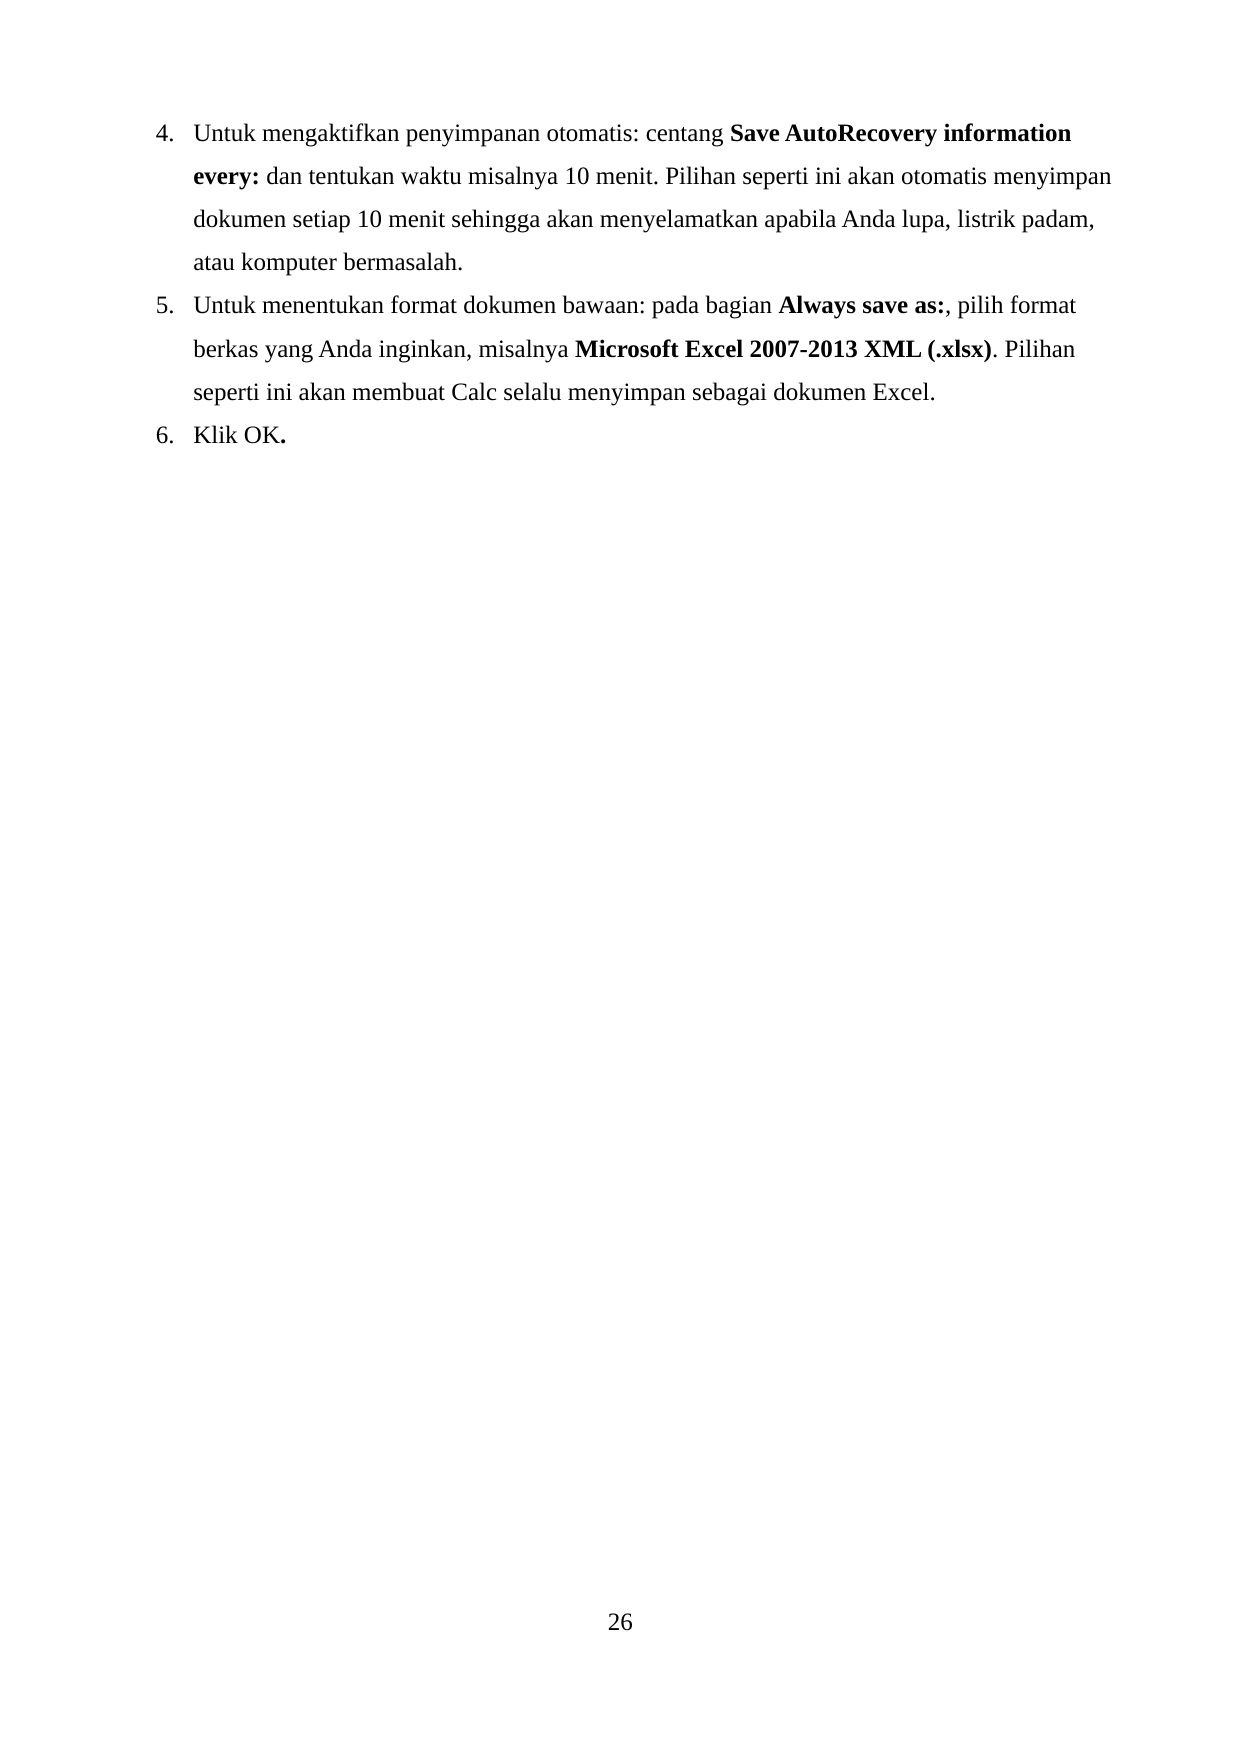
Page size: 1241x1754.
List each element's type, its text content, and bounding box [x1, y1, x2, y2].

list Untuk menentukan format dokumen bawaan: pada bagian Always save as:, pilih format berkas yang Anda inginkan, misalnya Microsoft Excel 2007-2013 XML (.xlsx). Pilihan seperti ini akan membuat Calc selalu menyimpan sebagai dokumen Excel. [156, 291, 1122, 406]
list Klik OK. [156, 420, 1122, 449]
list Untuk mengaktifkan penyimpanan otomatis: centang Save AutoRecovery information every: dan tentukan waktu misalnya 10 menit. Pilihan seperti ini akan otomatis menyimpan dokumen setiap 10 menit sehingga akan menyelamatkan apabila Anda lupa, listrik padam, atau komputer bermasalah. [156, 118, 1122, 276]
